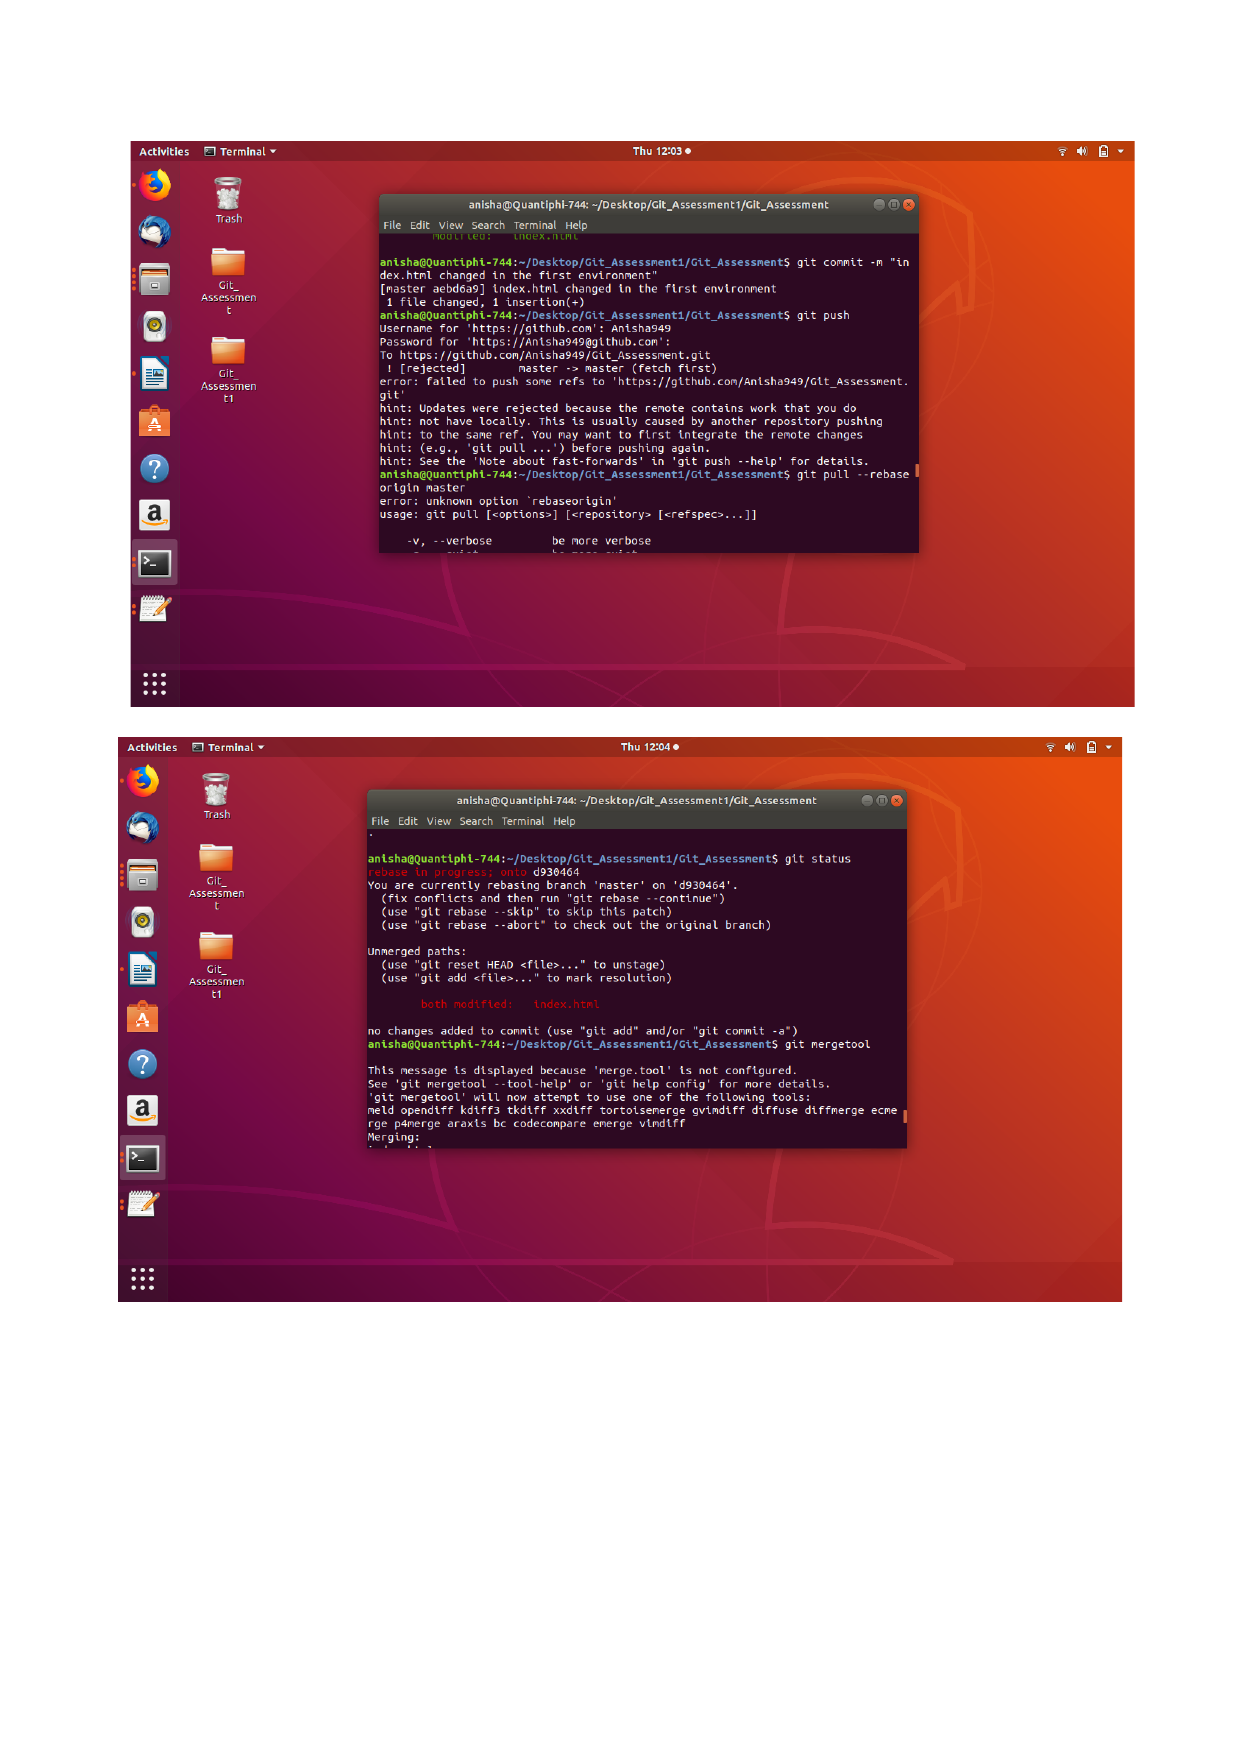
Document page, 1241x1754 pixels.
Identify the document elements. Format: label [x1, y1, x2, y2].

picture [118, 737, 1123, 1302]
picture [130, 141, 1135, 707]
